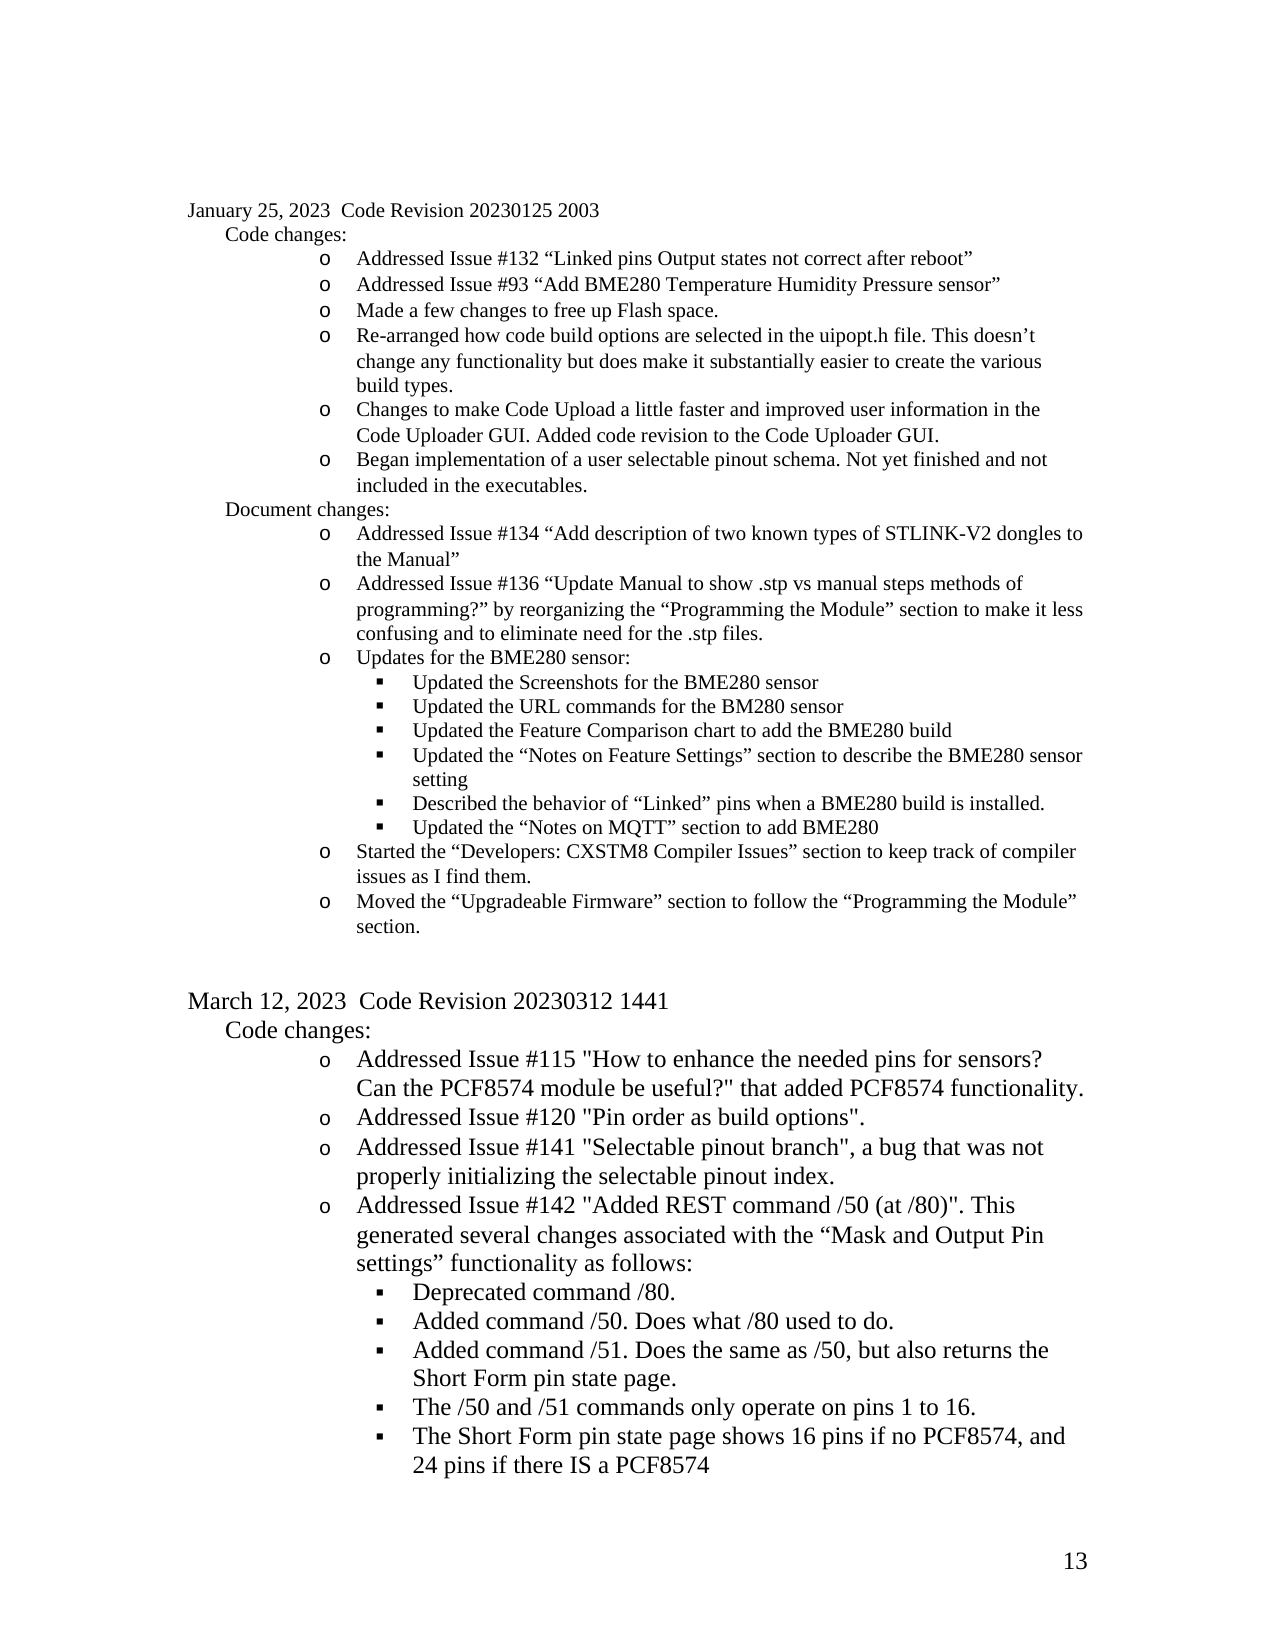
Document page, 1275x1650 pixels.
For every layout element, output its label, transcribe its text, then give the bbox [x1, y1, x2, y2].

list Described the behavior of “Linked” pins when a BME280 build is installed. [375, 791, 1087, 815]
list Started the “Developers: CXSTM8 Compiler Issues” section to keep track of compiler issues as I find them. [319, 839, 1087, 888]
list Updated the “Notes on Feature Settings” section to describe the BME280 sensor setting [375, 742, 1087, 791]
list Moved the “Upgradeable Firmware” section to follow the “Programming the Module” section. [319, 888, 1087, 938]
list Made a few changes to free up Flash space. [319, 298, 1087, 323]
list Changes to make Code Upload a little faster and improved user information in the Code Uploader GUI. Added code revision to the Code Uploader GUI. [319, 397, 1087, 447]
list Began implementation of a user selectable pinout schema. Not yet finished and not included in the executables. [319, 447, 1087, 497]
text Code changes: [225, 222, 1087, 246]
list Updated the Feature Comparison chart to add the BME280 build [375, 718, 1087, 742]
text Document changes: [225, 497, 1087, 521]
list Addressed Issue #115 "How to enhance the needed pins for sensors? Can the PCF8574 module be useful?" that added PCF8574 functionality. [319, 1044, 1087, 1102]
list Updated the URL commands for the BM280 sensor [375, 694, 1087, 718]
list Added command /50. Does what /80 used to do. [375, 1306, 1087, 1335]
list Re-arranged how code build options are selected in the uipopt.h file. This doesn’t change any functionality but does make it substantially easier to create the various build types. [319, 323, 1087, 397]
list Addressed Issue #134 “Add description of two known types of STLINK-V2 dongles to the Manual” [319, 521, 1087, 571]
list Addressed Issue #136 “Update Manual to show .stp vs manual steps methods of programming?” by reorganizing the “Programming the Module” section to make it less confusing and to eliminate need for the .stp files. [319, 571, 1087, 644]
list Addressed Issue #120 "Pin order as build options". [319, 1102, 1087, 1132]
list Addressed Issue #132 “Linked pins Output states not correct after reboot” [319, 246, 1087, 272]
text Code changes: [225, 1015, 1087, 1044]
text January 25, 2023 Code Revision 20230125 2003 [187, 198, 1087, 222]
list The /50 and /51 commands only operate on pins 1 to 16. [375, 1392, 1087, 1421]
list Addressed Issue #93 “Add BME280 Temperature Humidity Pressure sensor” [319, 272, 1087, 298]
list Addressed Issue #141 "Selectable pinout branch", a bug that was not properly initializing the selectable pinout index. [319, 1132, 1087, 1190]
list Addressed Issue #142 "Added REST command /50 (at /80)". This generated several changes associated with the “Mask and Output Pin settings” functionality as follows: [319, 1190, 1087, 1277]
list The Short Form pin state page shows 16 pins if no PCF8574, and 24 pins if there IS a PCF8574 [375, 1421, 1087, 1478]
list Deprecated command /80. [375, 1277, 1087, 1306]
list Updated the “Notes on MQTT” section to add BME280 [375, 815, 1087, 839]
text March 12, 2023 Code Revision 20230312 1441 [187, 986, 1087, 1015]
list Updated the Screenshots for the BME280 sensor [375, 670, 1087, 694]
list Updates for the BME280 sensor: [319, 644, 1087, 670]
list Added command /51. Does the same as /50, but also returns the Short Form pin state page. [375, 1335, 1087, 1392]
